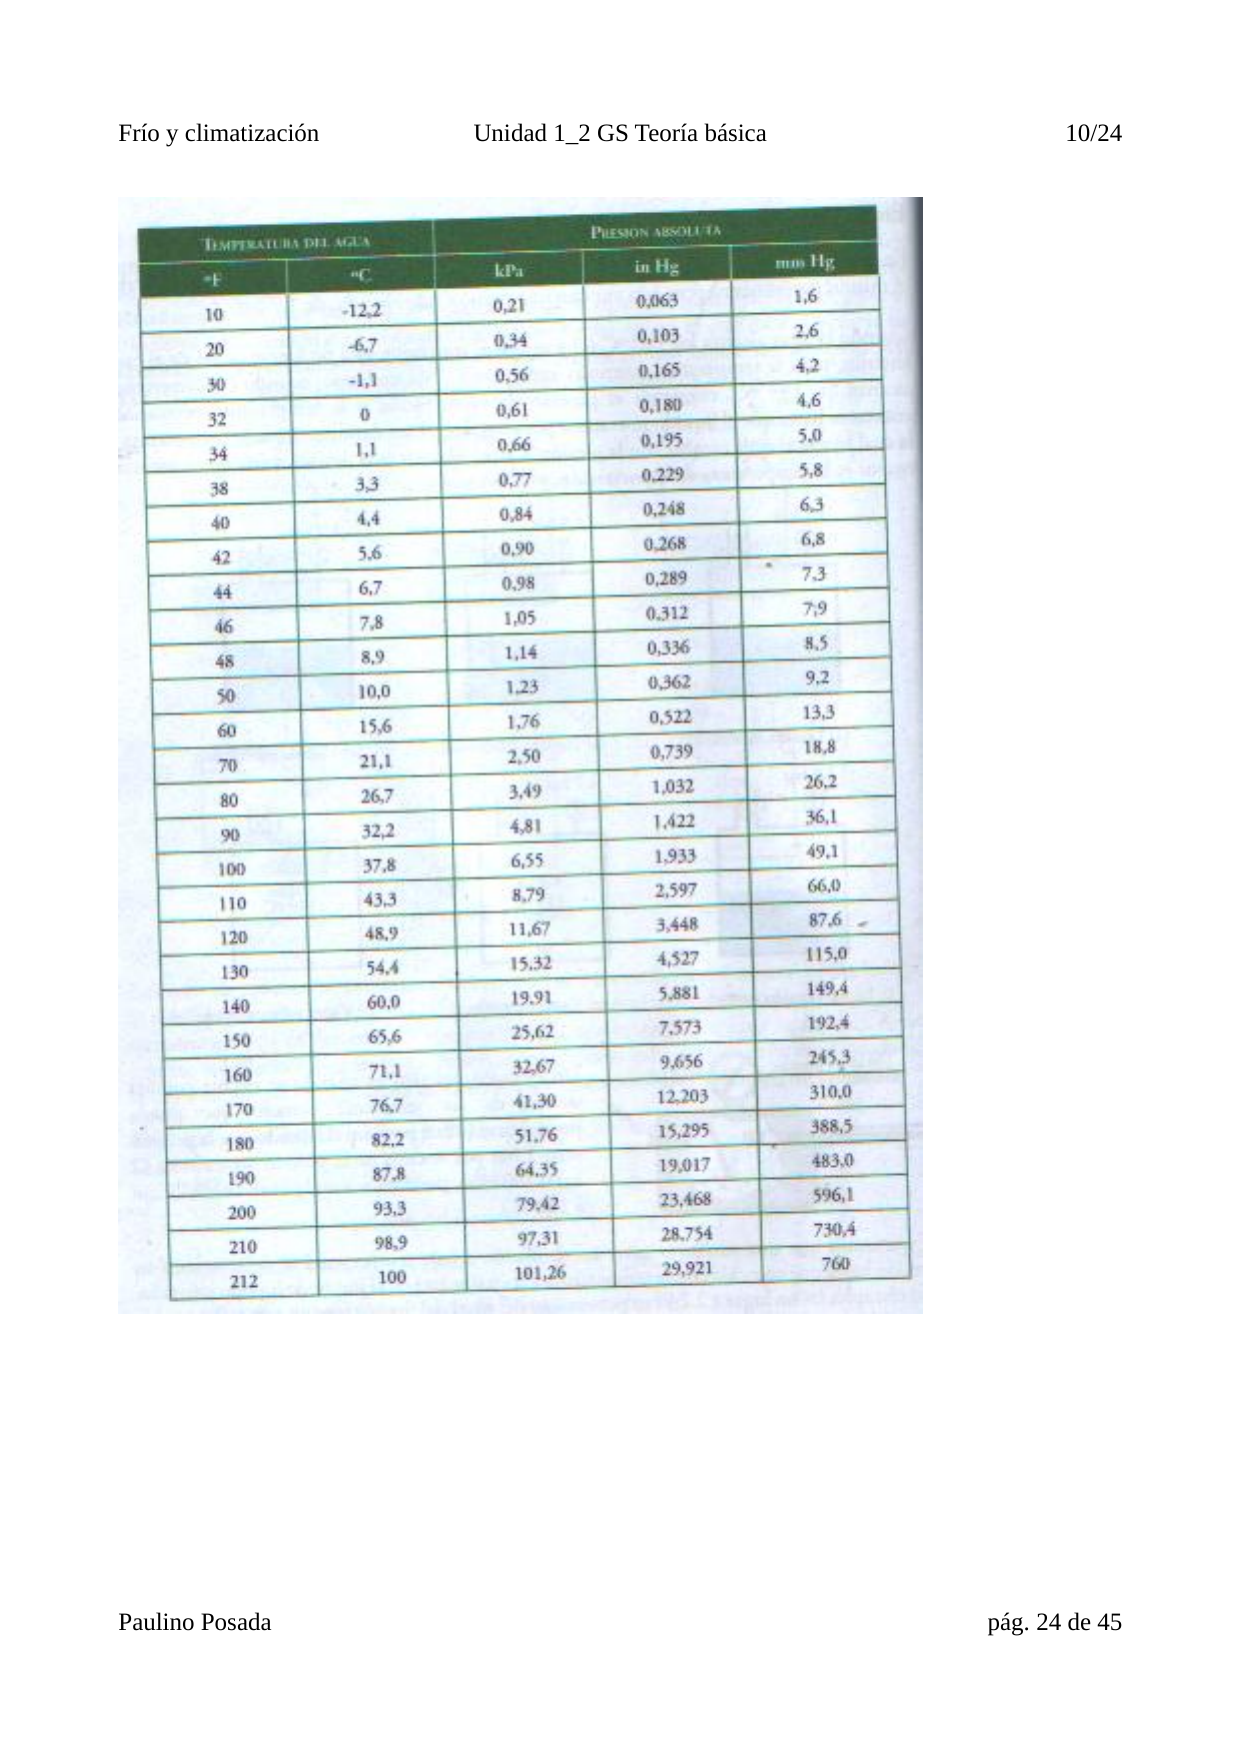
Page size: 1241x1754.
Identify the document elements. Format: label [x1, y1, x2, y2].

picture [118, 197, 923, 1314]
